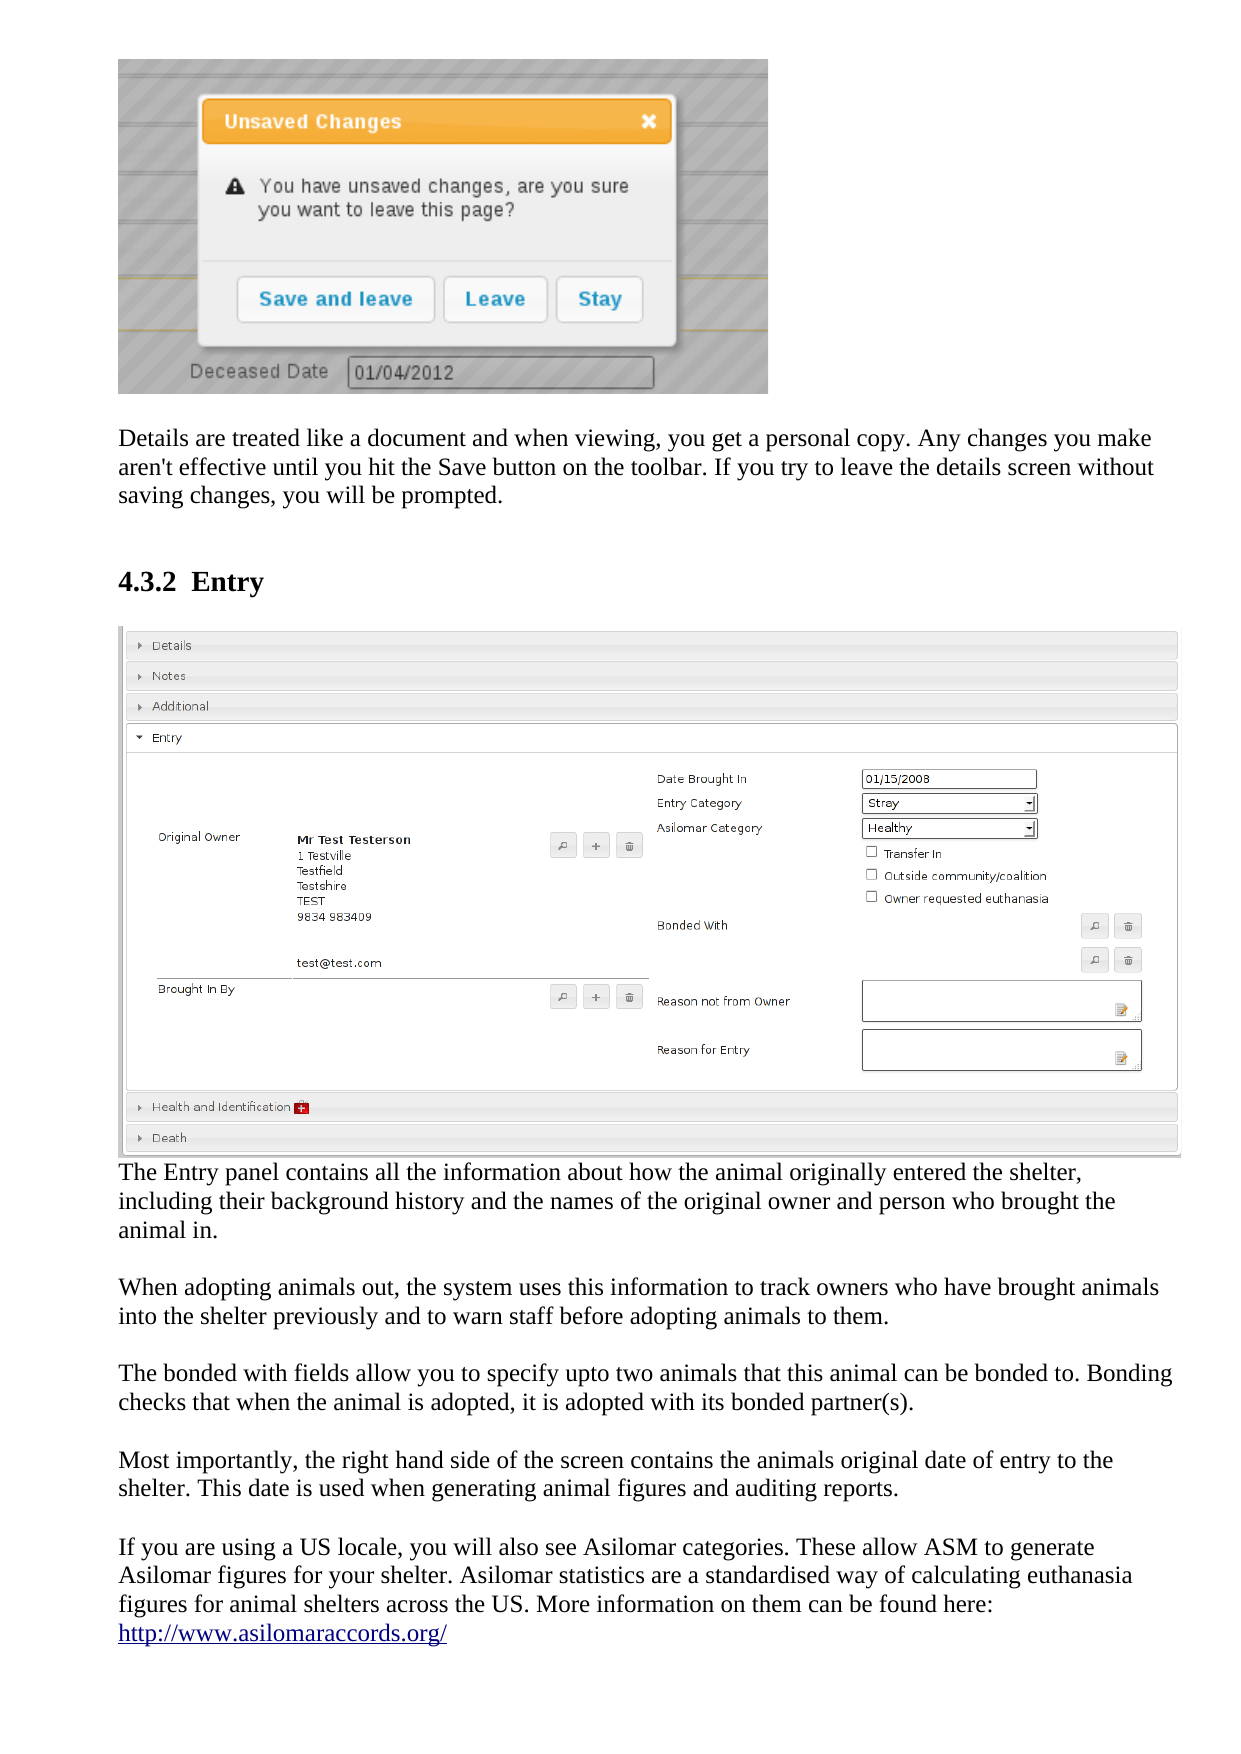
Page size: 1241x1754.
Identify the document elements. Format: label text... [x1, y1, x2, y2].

text When adopting animals out, the system uses this information to track owners who have brought animals into the shelter previously and to warn staff before adopting animals to them. [118, 1272, 1181, 1330]
text Details are treated like a document and when viewing, you get a personal copy. Any changes you make aren't effective until you hit the Save button on the toolbar. If you try to leave the details screen without saving changes, you will be prompted. [118, 423, 1181, 509]
text Most importantly, the right hand side of the screen contains the animals original date of entry to the shelter. This date is used when generating animal figures and auditing reports. [118, 1445, 1181, 1502]
picture [118, 626, 1182, 1158]
text The Entry panel contains all the information about how the animal originally entered the shelter, including their background history and the names of the original owner and person who brought the animal in. [118, 1158, 1181, 1243]
picture [118, 59, 769, 394]
text The bonded with fields allow you to specify upto two animals that this animal can be bonded to. Bonding checks that when the animal is adopted, it is adopted with its bonded partner(s). [118, 1358, 1181, 1416]
text If you are using a US locale, you will also see Asilomar categories. These allow ASM to generate Asilomar figures for your shelter. Asilomar statistics are a standardised way of calculating euthanasia figures for animal shelters across the US. More information on them can be found here: http://www.asilomaraccords.org/ [118, 1532, 1181, 1647]
subtitle Entry [118, 564, 1181, 597]
